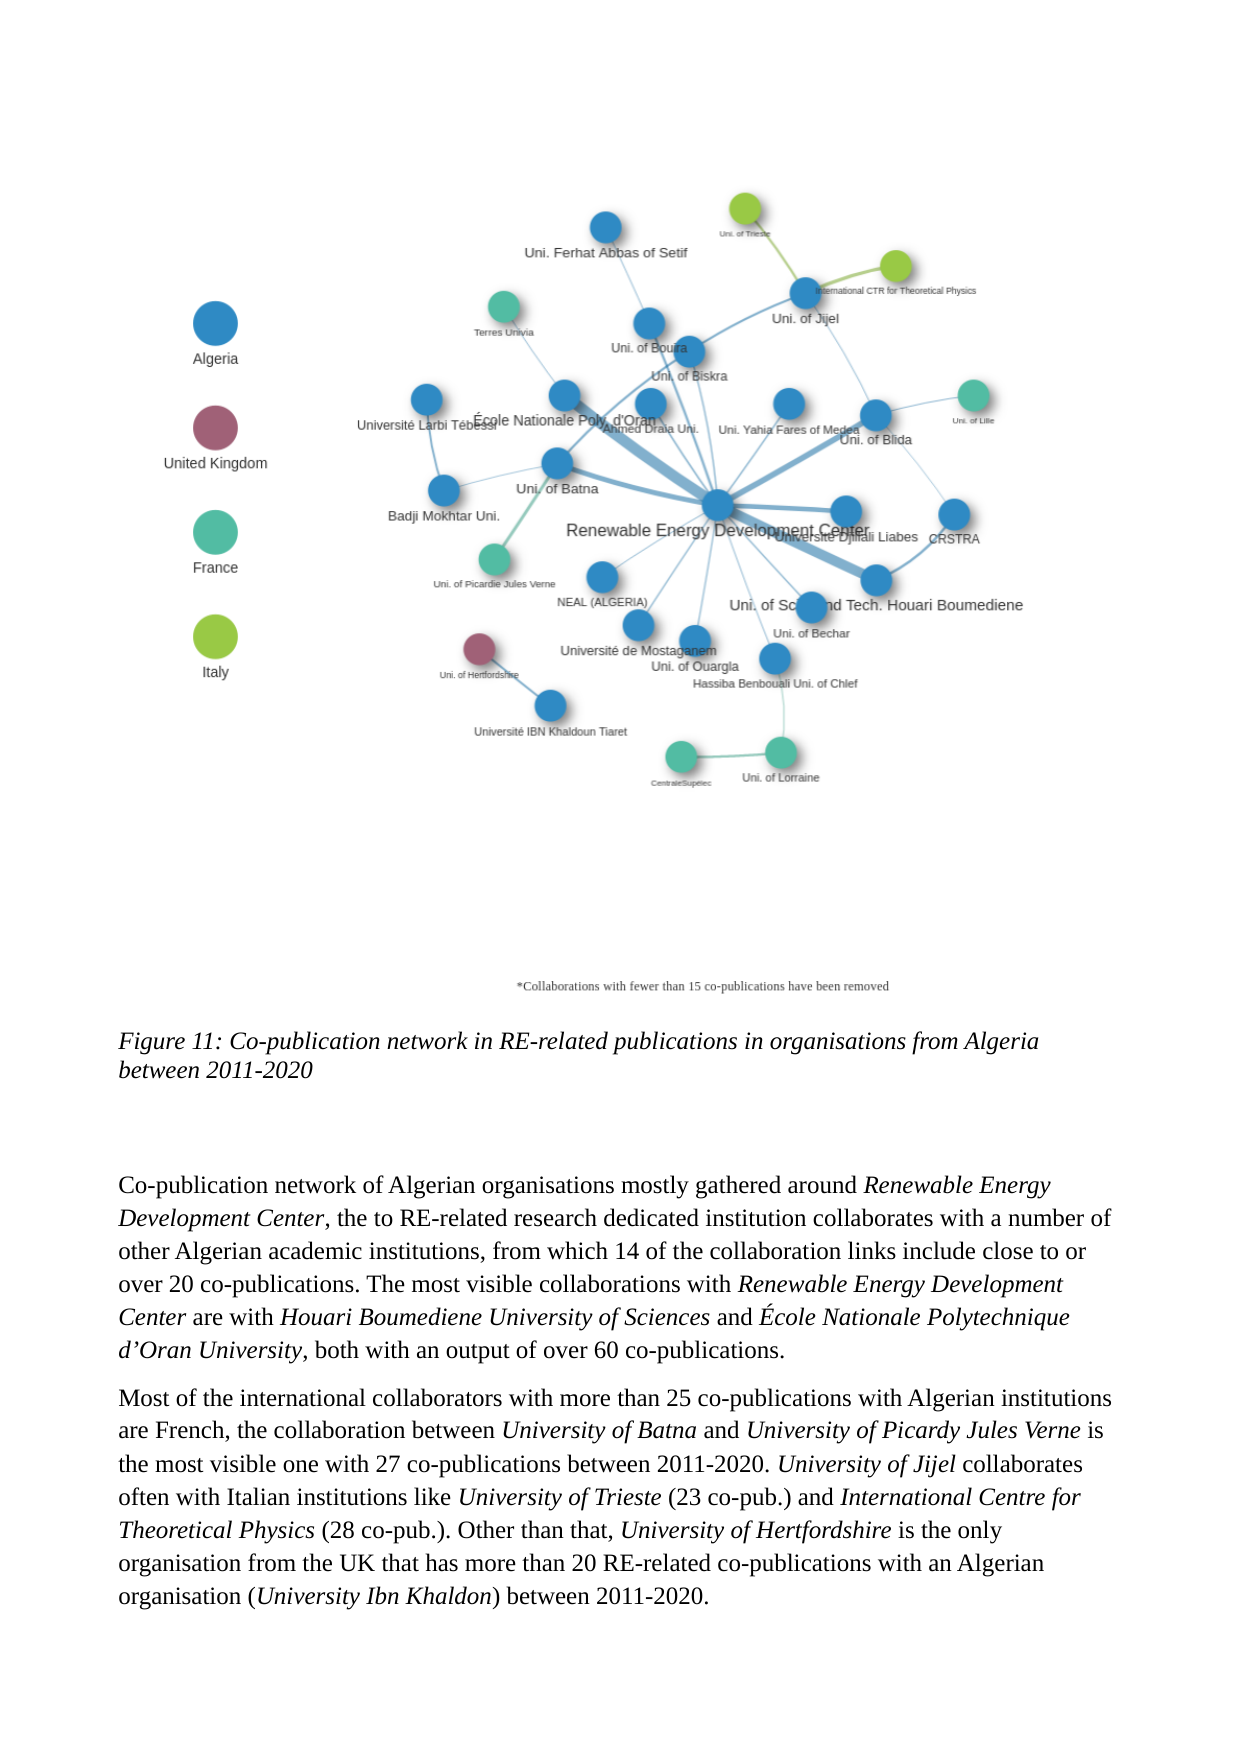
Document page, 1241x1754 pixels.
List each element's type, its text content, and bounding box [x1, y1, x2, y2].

picture [118, 130, 1123, 1027]
text Most of the international collaborators with more than 25 co-publications with Algerian institutions are French, the collaboration between University of Batna and University of Picardy Jules Verne is the most visible one with 27 co-publications between 2011-2020. University of Jijel collaborates often with Italian institutions like University of Trieste (23 co-pub.) and International Centre for Theoretical Physics (28 co-pub.). Other than that, University of Hertfordshire is the only organisation from the UK that has more than 20 RE-related co-publications with an Algerian organisation (University Ibn Khaldon) between 2011-2020. [118, 1383, 1122, 1609]
text Co-publication network of Algerian organisations mostly gathered around Renewable Energy Development Center, the to RE-related research dedicated institution collaborates with a number of other Algerian academic institutions, from which 14 of the collaboration links include close to or over 20 co-publications. The most visible collaborations with Renewable Energy Development Center are with Houari Boumediene University of Sciences and École Nationale Polytechnique d’Oran University, both with an output of over 60 co-publications. [118, 1170, 1122, 1364]
text Figure 11: Co-publication network in RE-related publications in organisations from Algeria between 2011-2020 [118, 1027, 1122, 1084]
